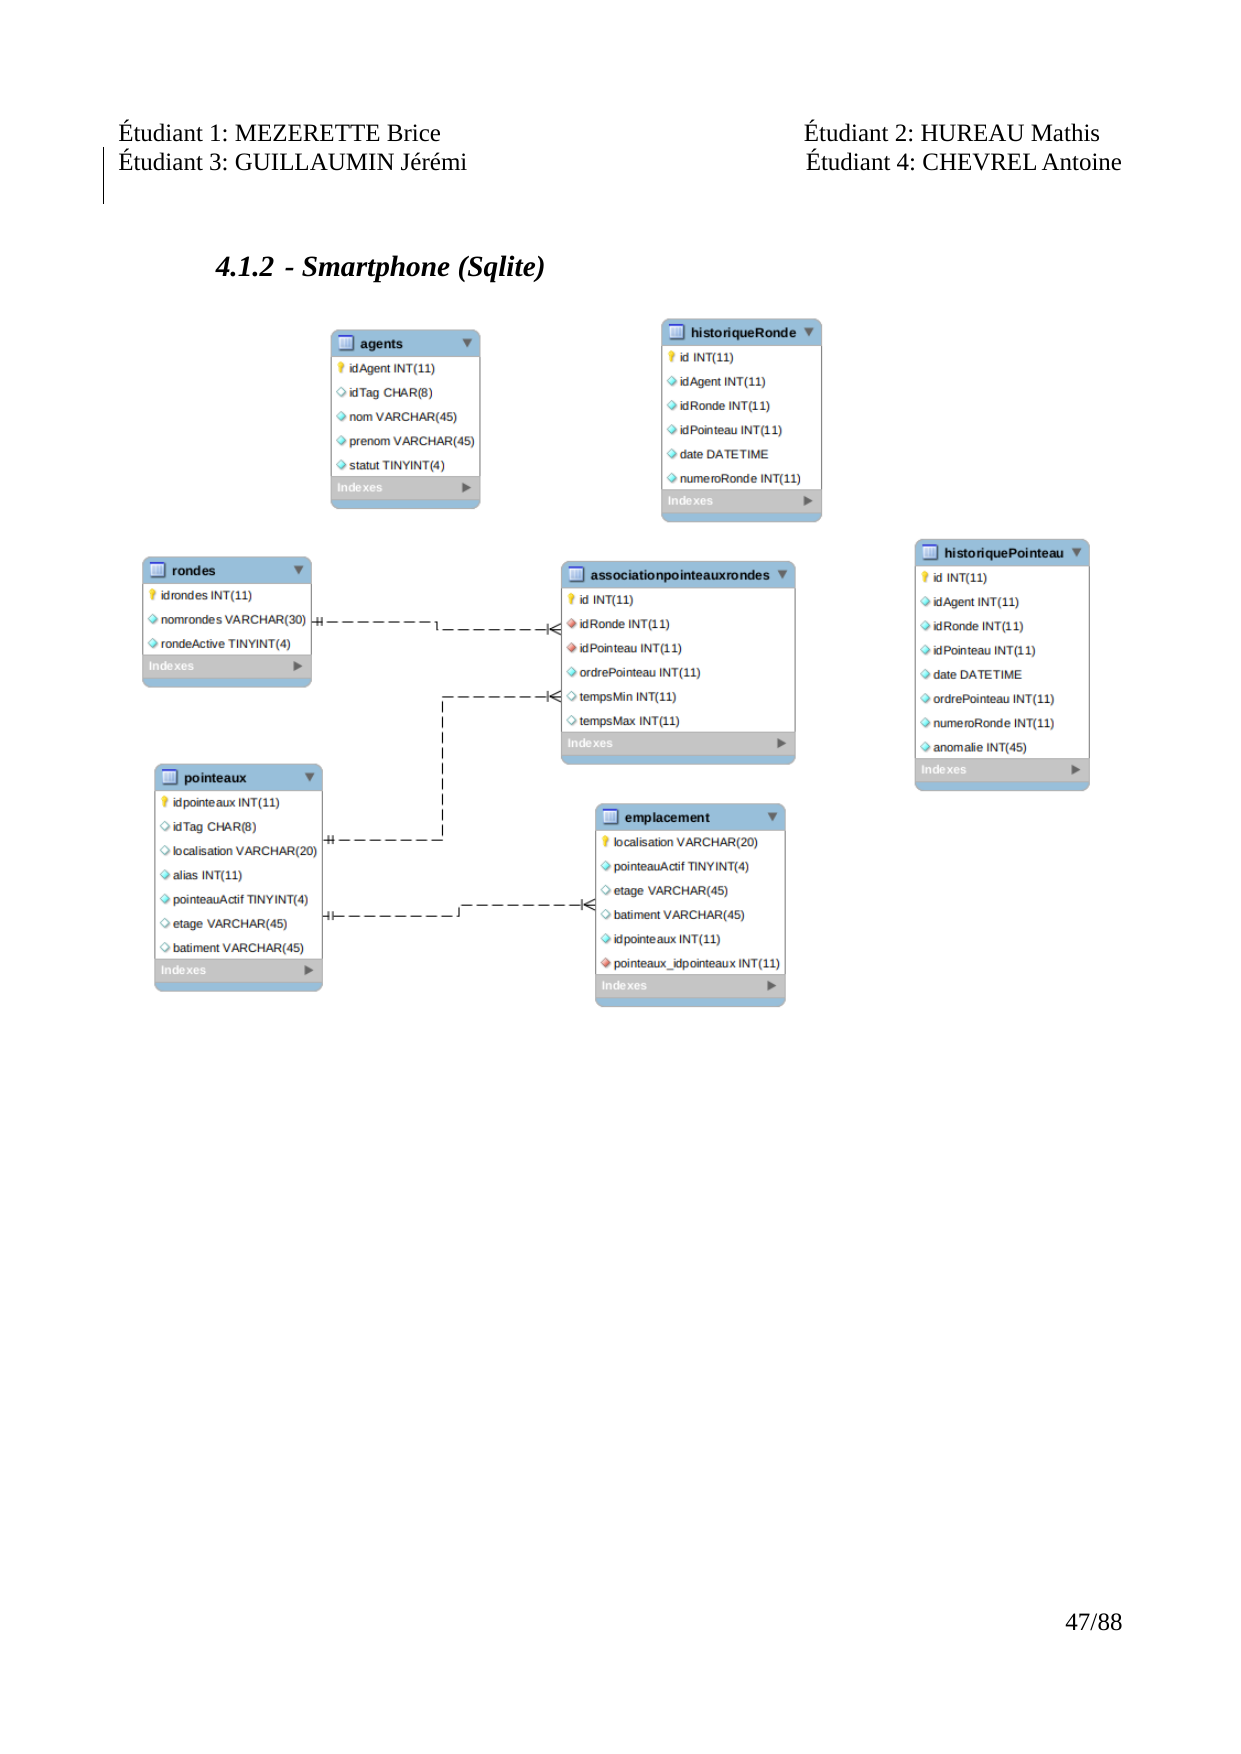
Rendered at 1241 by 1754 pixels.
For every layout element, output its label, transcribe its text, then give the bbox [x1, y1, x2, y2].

picture [118, 313, 1123, 1027]
subtitle 4.1.2 - Smartphone (Sqlite) [118, 248, 1122, 282]
